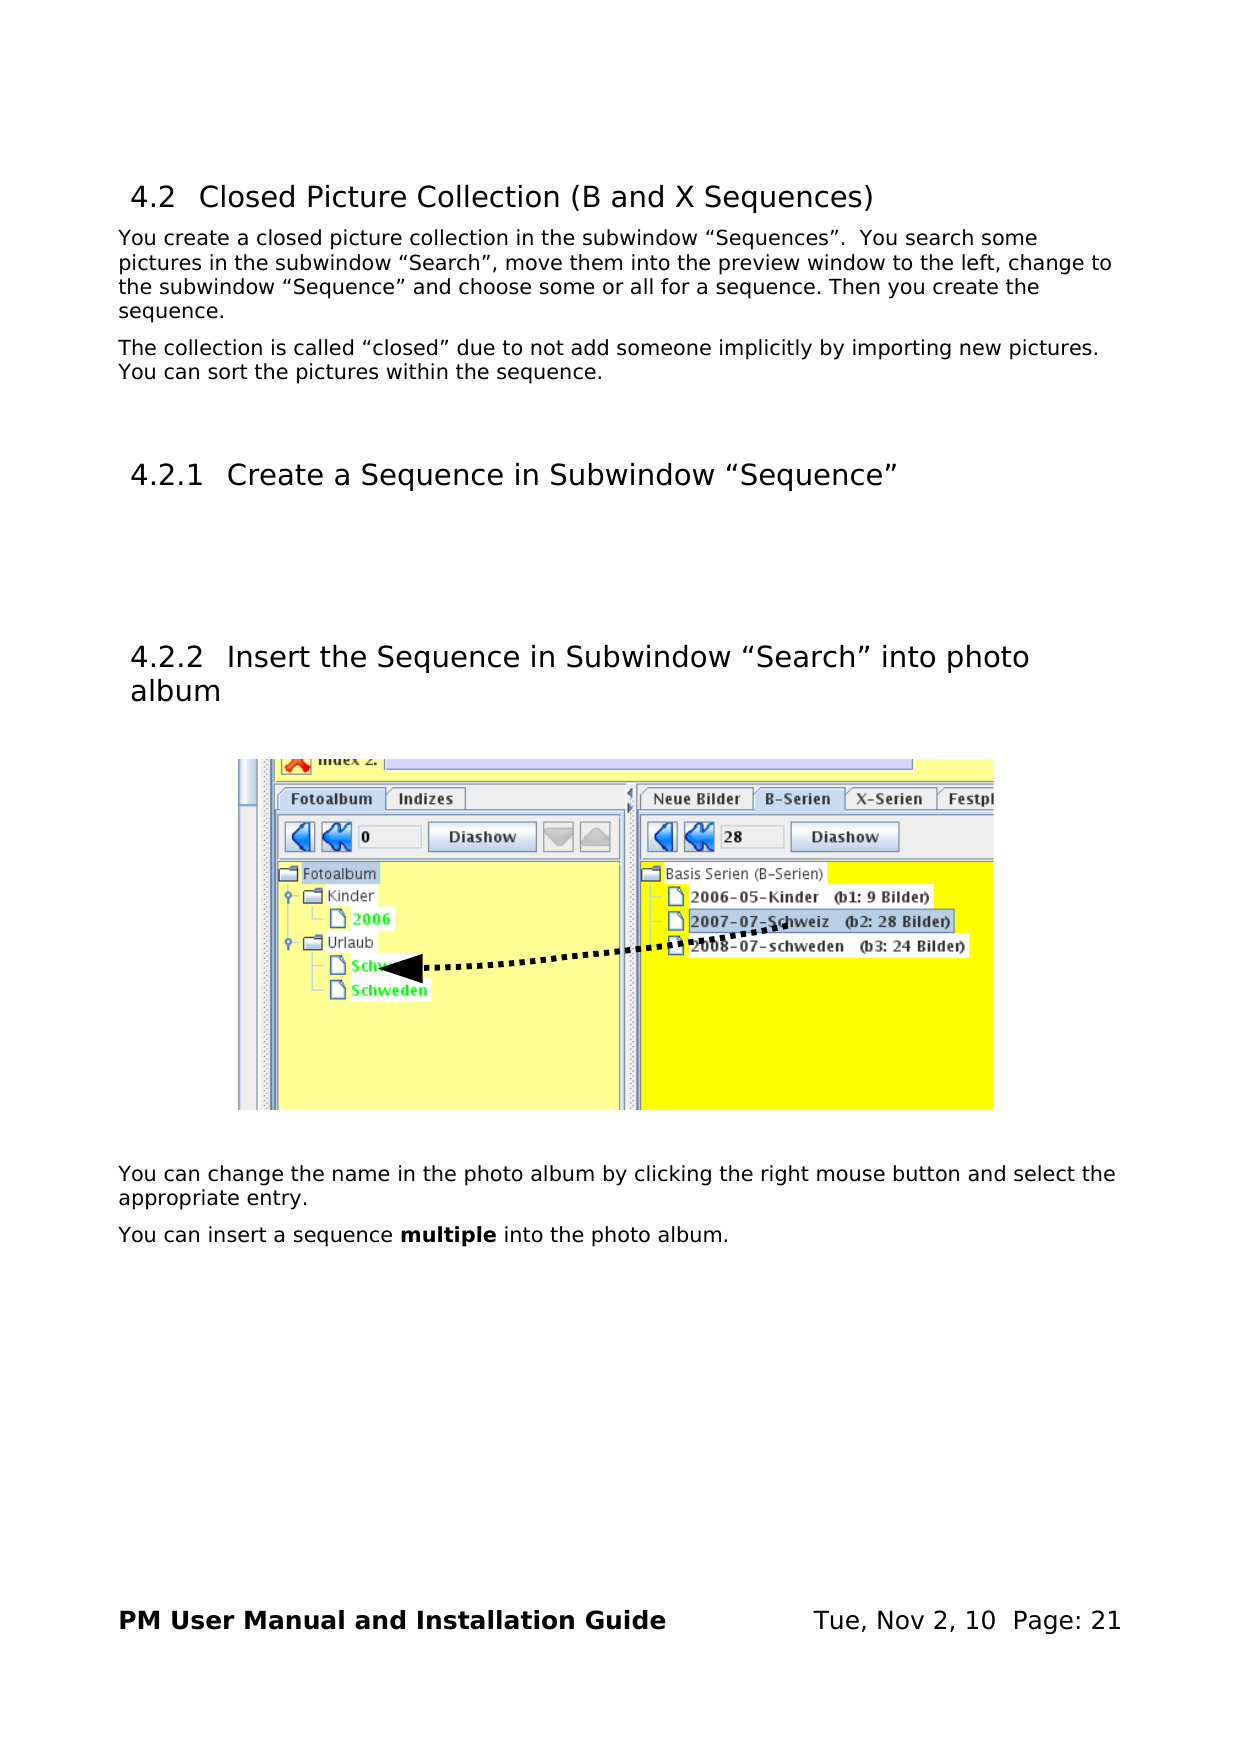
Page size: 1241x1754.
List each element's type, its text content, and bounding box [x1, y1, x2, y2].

text You can insert a sequence multiple into the photo album. [118, 1223, 1122, 1247]
picture [237, 759, 994, 1110]
subtitle Insert the Sequence in Subwindow “Search” into photo album [130, 641, 1122, 708]
text The collection is called “closed” due to not add someone implicitly by importing new pictures. You can sort the pictures within the sequence. [118, 336, 1122, 384]
text You can change the name in the photo album by clicking the right mouse button and select the appropriate entry. [118, 1162, 1122, 1211]
subtitle Create a Sequence in Subwindow “Sequence” [130, 459, 1122, 493]
subtitle Closed Picture Collection (B and X Sequences) [130, 180, 1122, 214]
text You create a closed picture collection in the subwindow “Sequences”. You search some pictures in the subwindow “Search”, move them into the preview window to the left, change to the subwindow “Sequence” and choose some or all for a sequence. Then you create the sequence. [118, 226, 1122, 323]
